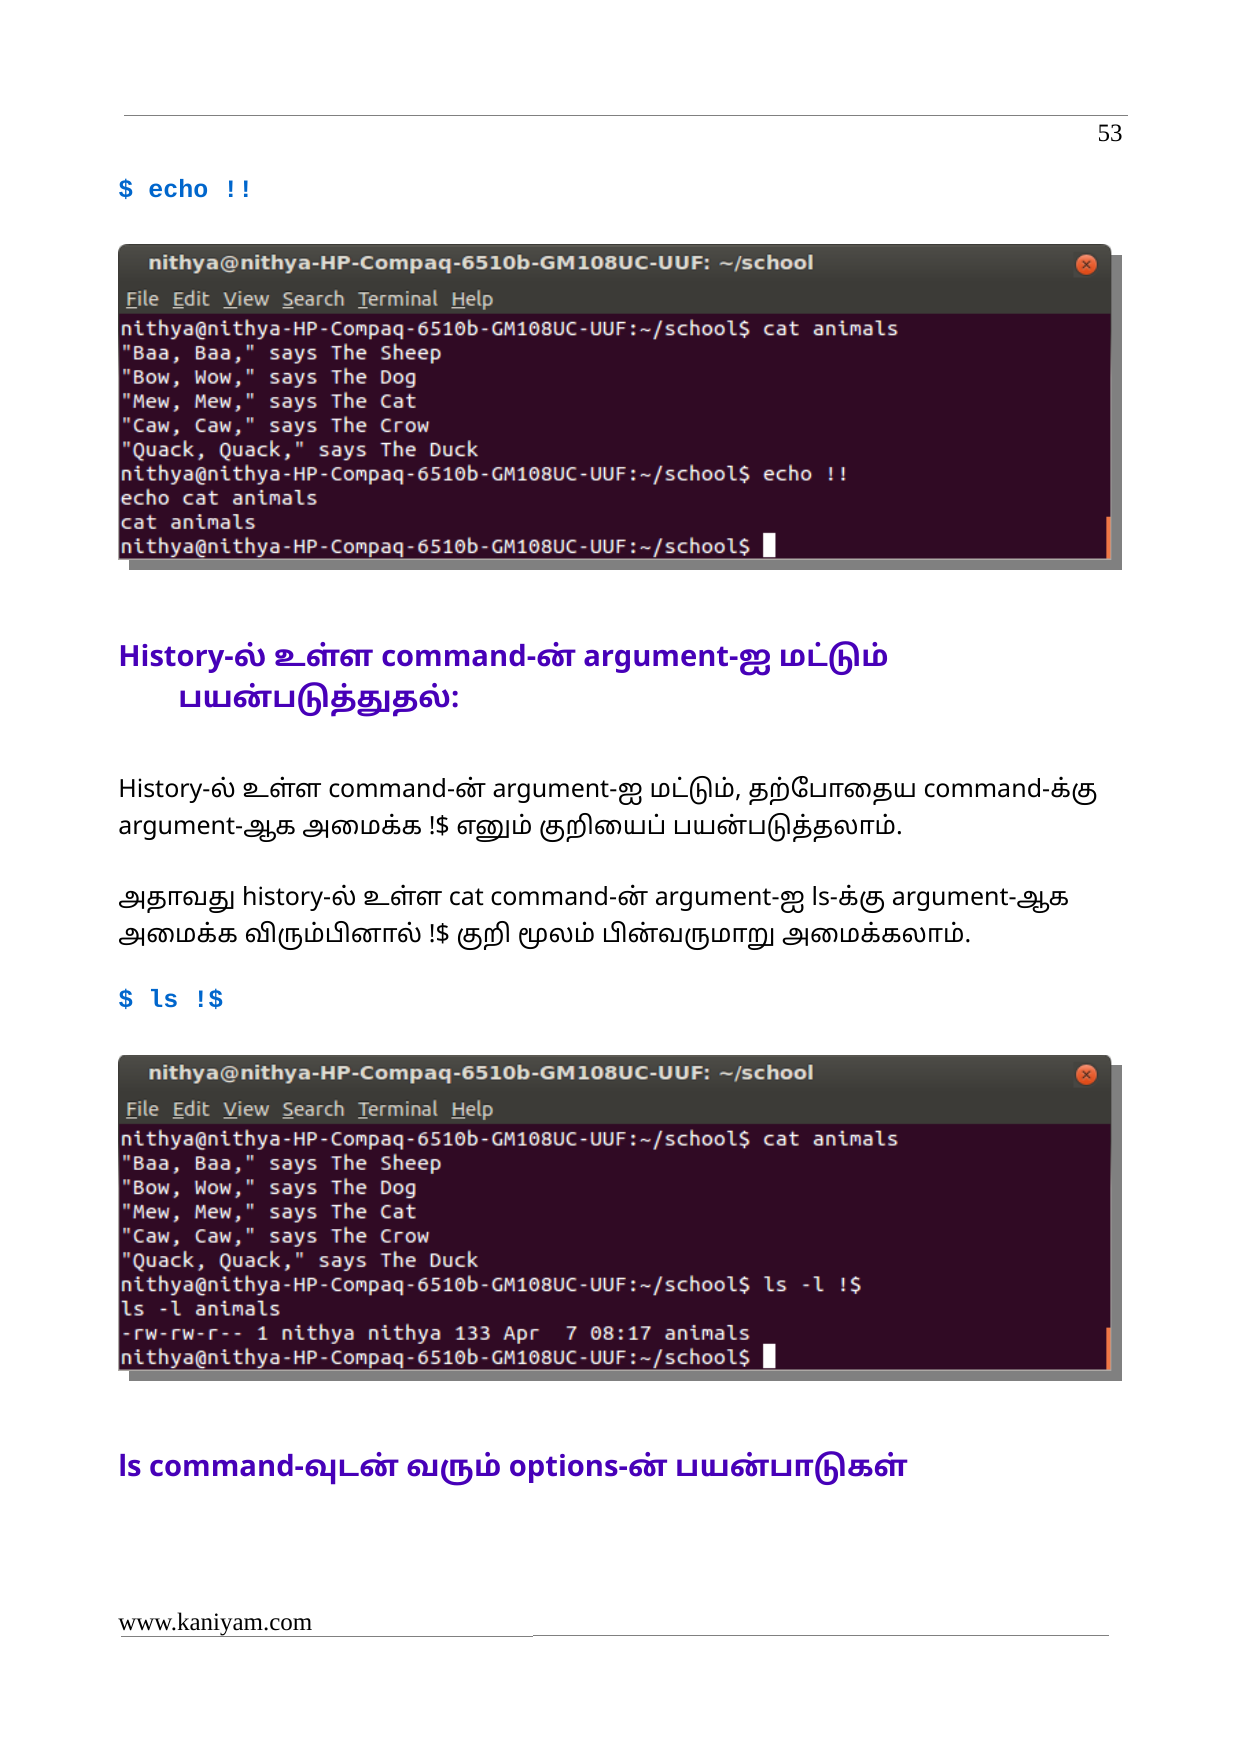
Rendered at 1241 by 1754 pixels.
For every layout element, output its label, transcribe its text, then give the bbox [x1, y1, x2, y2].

picture [118, 244, 1112, 560]
picture [118, 1055, 1112, 1371]
text History-ல் உள்ள command-ன் argument-ஐ மட்டும், தற்போதைய command-க்கு argument-ஆக அமைக்க !$ எனும் குறியைப் பயன்படுத்தலாம். [118, 771, 1122, 845]
text $ ls !$ [118, 987, 1122, 1015]
subtitle History-ல் உள்ள command-ன் argument-ஐ மட்டும் பயன்படுத்துதல்: [118, 635, 1122, 719]
text $ echo !! [118, 176, 1122, 205]
subtitle ls command-வுடன் வரும் options-ன் பயன்பாடுகள் [118, 1445, 1122, 1488]
text அதாவது history-ல் உள்ள cat command-ன் argument-ஐ ls-க்கு argument-ஆக அமைக்க விரும்பினால் !$ குறி மூலம் பின்வருமாறு அமைக்கலாம். [118, 879, 1122, 953]
